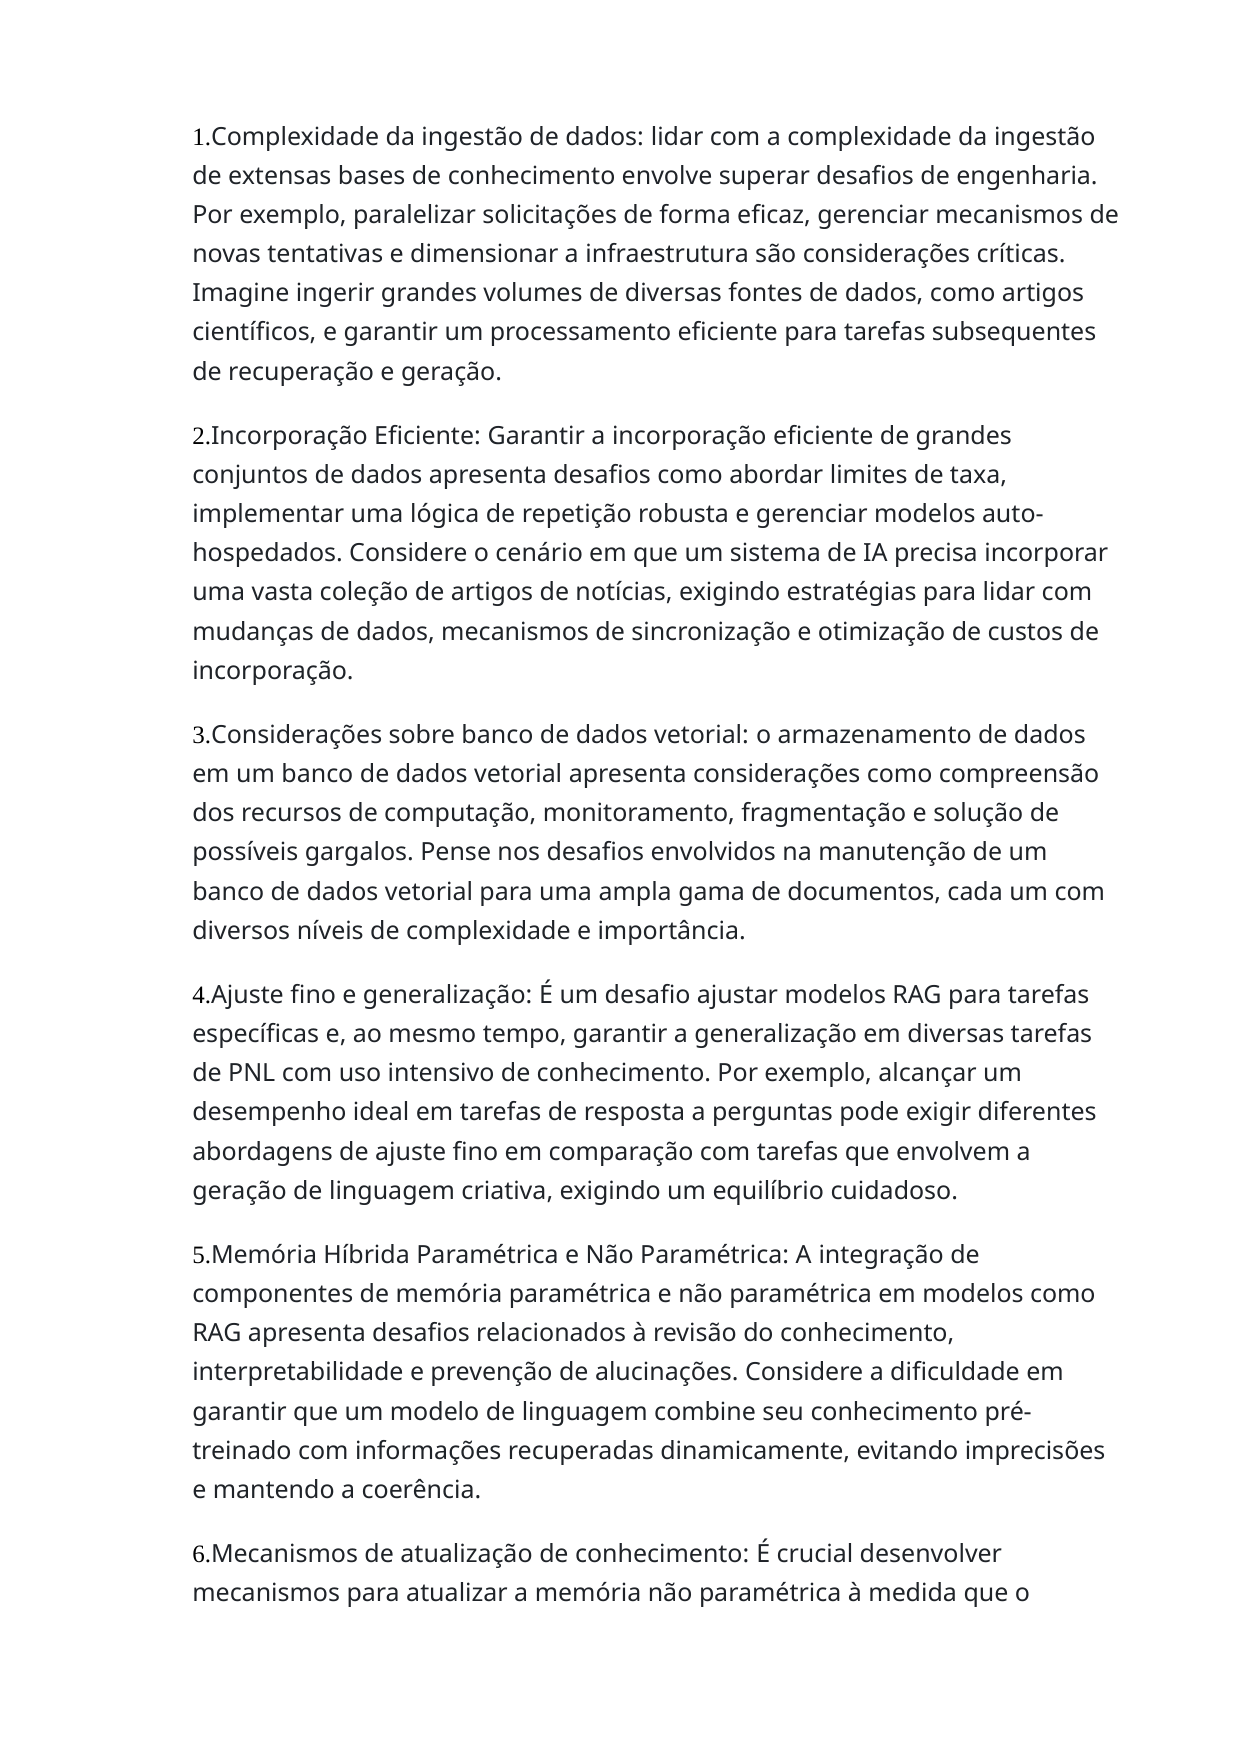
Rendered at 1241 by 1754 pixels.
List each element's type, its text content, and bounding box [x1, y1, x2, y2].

list Complexidade da ingestão de dados: lidar com a complexidade da ingestão de extensas bases de conhecimento envolve superar desafios de engenharia. Por exemplo, paralelizar solicitações de forma eficaz, gerenciar mecanismos de novas tentativas e dimensionar a infraestrutura são considerações críticas. Imagine ingerir grandes volumes de diversas fontes de dados, como artigos científicos, e garantir um processamento eficiente para tarefas subsequentes de recuperação e geração. [118, 118, 1122, 387]
list Ajuste fino e generalização: É um desafio ajustar modelos RAG para tarefas específicas e, ao mesmo tempo, garantir a generalização em diversas tarefas de PNL com uso intensivo de conhecimento. Por exemplo, alcançar um desempenho ideal em tarefas de resposta a perguntas pode exigir diferentes abordagens de ajuste fino em comparação com tarefas que envolvem a geração de linguagem criativa, exigindo um equilíbrio cuidadoso. [118, 976, 1122, 1206]
list Memória Híbrida Paramétrica e Não Paramétrica: A integração de componentes de memória paramétrica e não paramétrica em modelos como RAG apresenta desafios relacionados à revisão do conhecimento, interpretabilidade e prevenção de alucinações. Considere a dificuldade em garantir que um modelo de linguagem combine seu conhecimento pré-treinado com informações recuperadas dinamicamente, evitando imprecisões e mantendo a coerência. [118, 1236, 1122, 1506]
list Mecanismos de atualização de conhecimento: É crucial desenvolver mecanismos para atualizar a memória não paramétrica à medida que o [118, 1536, 1122, 1609]
list Considerações sobre banco de dados vetorial: o armazenamento de dados em um banco de dados vetorial apresenta considerações como compreensão dos recursos de computação, monitoramento, fragmentação e solução de possíveis gargalos. Pense nos desafios envolvidos na manutenção de um banco de dados vetorial para uma ampla gama de documentos, cada um com diversos níveis de complexidade e importância. [118, 716, 1122, 946]
list Incorporação Eficiente: Garantir a incorporação eficiente de grandes conjuntos de dados apresenta desafios como abordar limites de taxa, implementar uma lógica de repetição robusta e gerenciar modelos auto-hospedados. Considere o cenário em que um sistema de IA precisa incorporar uma vasta coleção de artigos de notícias, exigindo estratégias para lidar com mudanças de dados, mecanismos de sincronização e otimização de custos de incorporação. [118, 417, 1122, 686]
